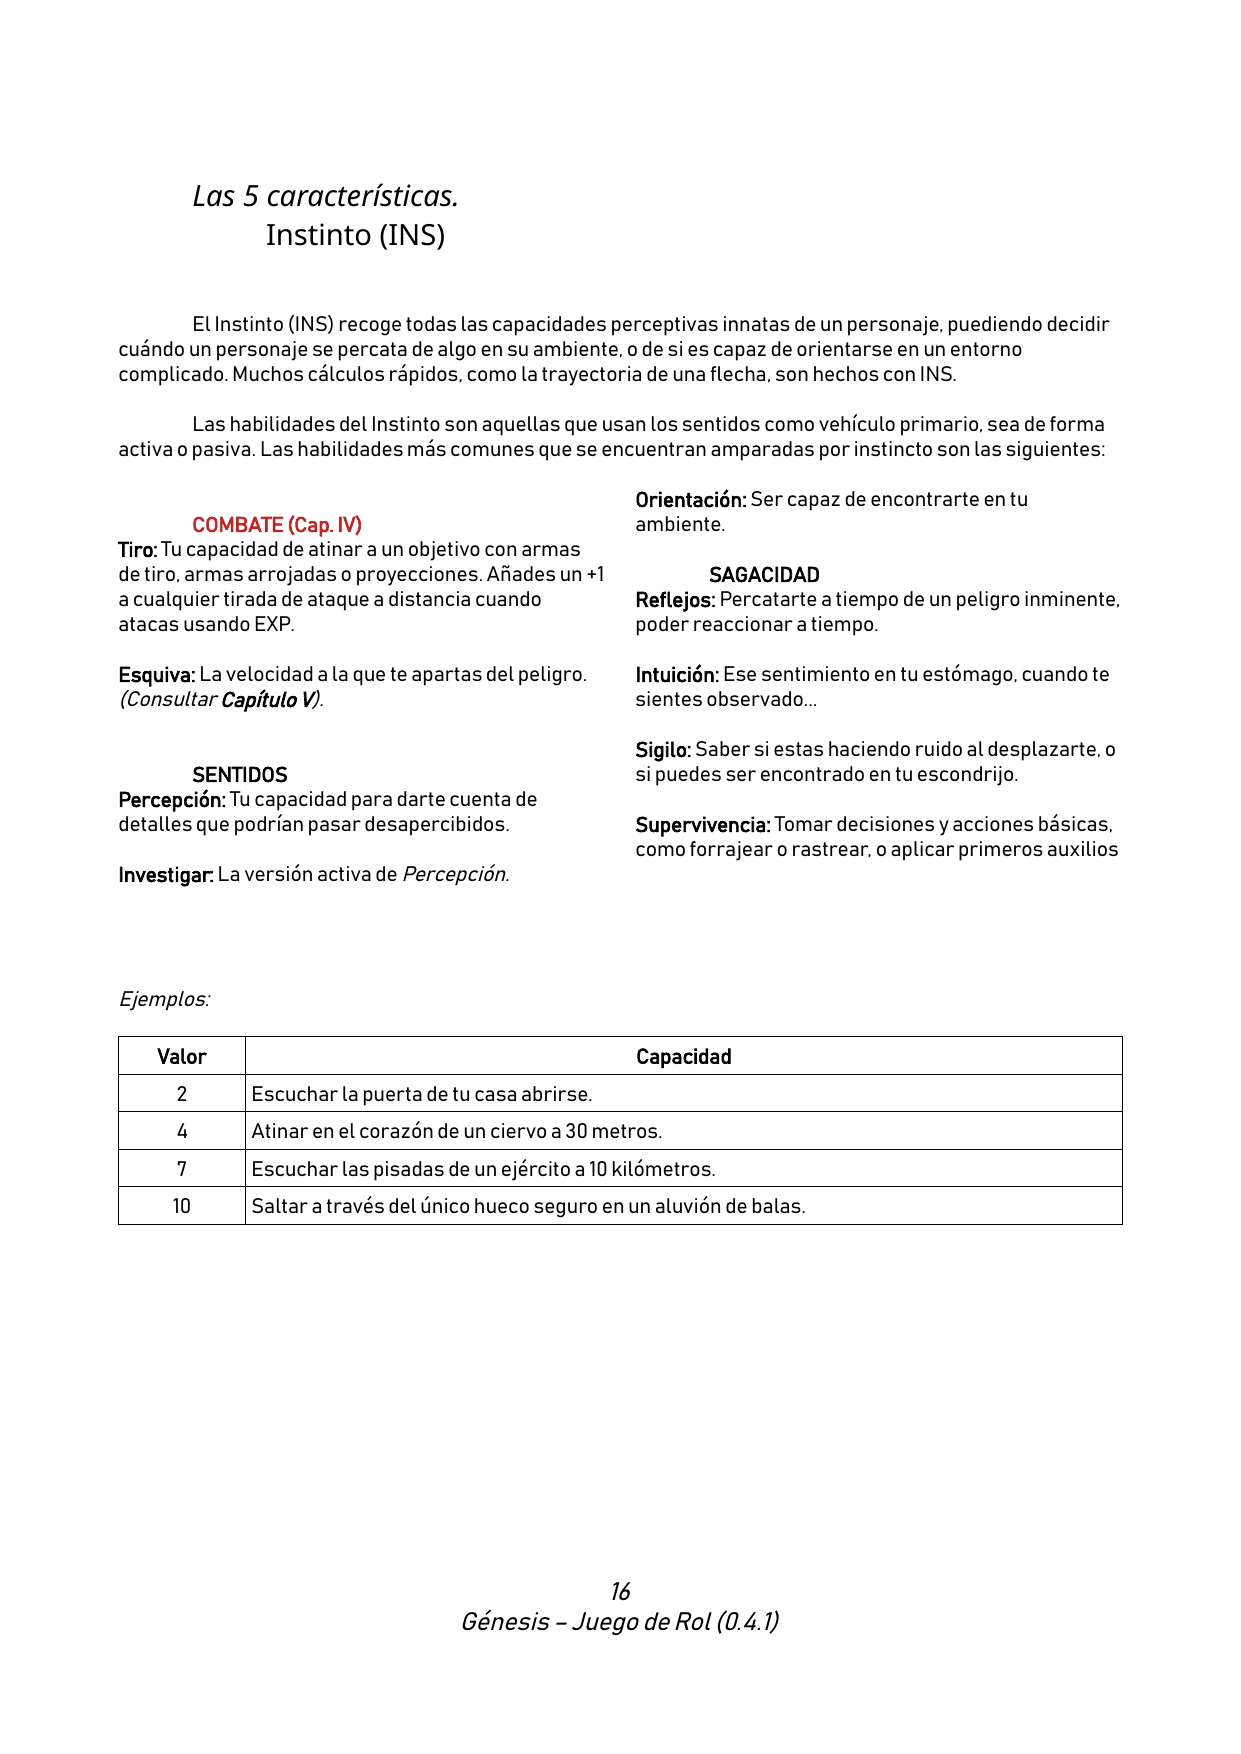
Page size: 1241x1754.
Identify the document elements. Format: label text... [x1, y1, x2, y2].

table_cell 4 [119, 1112, 245, 1148]
text Reflejos: Percatarte a tiempo de un peligro inminente, poder reaccionar a tiempo. [635, 586, 1122, 636]
text Percepción: Tu capacidad para darte cuenta de detalles que podrían pasar desapercibidos. [118, 786, 605, 836]
text Supervivencia: Tomar decisiones y acciones básicas, como forrajear o rastrear, o aplicar primeros auxilios [635, 811, 1122, 861]
table_cell Escuchar la puerta de tu casa abrirse. [246, 1075, 1122, 1111]
text Las habilidades del Instinto son aquellas que usan los sentidos como vehículo primario, sea de forma activa o pasiva. Las habilidades más comunes que se encuentran amparadas por instincto son las siguientes: [118, 411, 1122, 461]
table_cell Atinar en el corazón de un ciervo a 30 metros. [246, 1112, 1122, 1148]
text Sigilo: Saber si estas haciendo ruido al desplazarte, o si puedes ser encontrado en tu escondrijo. [635, 736, 1122, 786]
text Ejemplos: [118, 986, 1122, 1011]
table_cell 7 [119, 1150, 245, 1186]
table_cell Saltar a través del único hueco seguro en un aluvión de balas. [246, 1187, 1122, 1223]
table_header Valor [119, 1037, 245, 1073]
text Las 5 características. [118, 175, 1122, 214]
text Investigar: La versión activa de Percepción. [118, 861, 605, 886]
table_cell 2 [119, 1075, 245, 1111]
text Esquiva: La velocidad a la que te apartas del peligro. (Consultar Capítulo V). [118, 661, 605, 711]
text SENTIDOS [118, 761, 605, 786]
table_header Capacidad [246, 1037, 1122, 1073]
subtitle Instinto (INS) [118, 214, 1122, 254]
text Tiro: Tu capacidad de atinar a un objetivo con armas de tiro, armas arrojadas o proyecciones. Añades un +1 a cualquier tirada de ataque a distancia cuando atacas usando EXP. [118, 536, 605, 636]
text Orientación: Ser capaz de encontrarte en tu ambiente. [635, 486, 1122, 536]
text El Instinto (INS) recoge todas las capacidades perceptivas innatas de un personaje, puediendo decidir cuándo un personaje se percata de algo en su ambiente, o de si es capaz de orientarse en un entorno complicado. Muchos cálculos rápidos, como la trayectoria de una flecha, son hechos con INS. [118, 311, 1122, 386]
text SAGACIDAD [635, 561, 1122, 586]
text Intuición: Ese sentimiento en tu estómago, cuando te sientes observado... [635, 661, 1122, 711]
table_cell Escuchar las pisadas de un ejército a 10 kilómetros. [246, 1150, 1122, 1186]
table_cell 10 [119, 1187, 245, 1223]
text COMBATE (Cap. IV) [118, 511, 605, 536]
